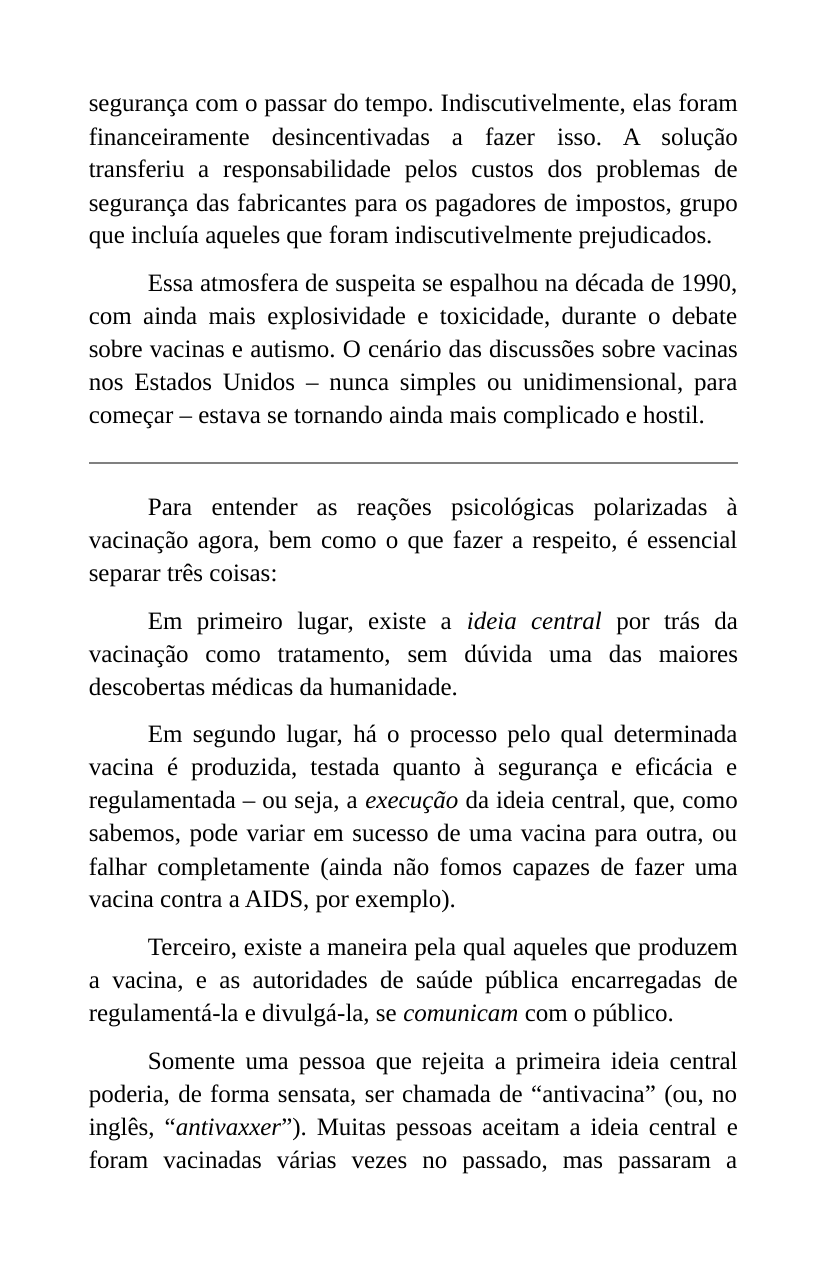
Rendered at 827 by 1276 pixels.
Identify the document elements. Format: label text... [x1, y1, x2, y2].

text Em segundo lugar, há o processo pelo qual determinada vacina é produzida, testada quanto à segurança e eficácia e regulamentada – ou seja, a execução da ideia central, que, como sabemos, pode variar em sucesso de uma vacina para outra, ou falhar completamente (ainda não fomos capazes de fazer uma vacina contra a AIDS, por exemplo). [88, 719, 738, 913]
text Terceiro, existe a maneira pela qual aqueles que produzem a vacina, e as autoridades de saúde pública encarregadas de regulamentá-la e divulgá-la, se comunicam com o público. [88, 932, 738, 1027]
text segurança com o passar do tempo. Indiscutivelmente, elas foram financeiramente desincentivadas a fazer isso. A solução transferiu a responsabilidade pelos custos dos problemas de segurança das fabricantes para os pagadores de impostos, grupo que incluía aqueles que foram indiscutivelmente prejudicados. [88, 88, 738, 249]
text Somente uma pessoa que rejeita a primeira ideia central poderia, de forma sensata, ser chamada de “antivacina” (ou, no inglês, “antivaxxer”). Muitas pessoas aceitam a ideia central e foram vacinadas várias vezes no passado, mas passaram a [88, 1046, 738, 1174]
text Para entender as reações psicológicas polarizadas à vacinação agora, bem como o que fazer a respeito, é essencial separar três coisas: [88, 492, 738, 587]
text Essa atmosfera de suspeita se espalhou na década de 1990, com ainda mais explosividade e toxicidade, durante o debate sobre vacinas e autismo. O cenário das discussões sobre vacinas nos Estados Unidos – nunca simples ou unidimensional, para começar – estava se tornando ainda mais complicado e hostil. [88, 268, 738, 429]
text Em primeiro lugar, existe a ideia central por trás da vacinação como tratamento, sem dúvida uma das maiores descobertas médicas da humanidade. [88, 606, 738, 701]
